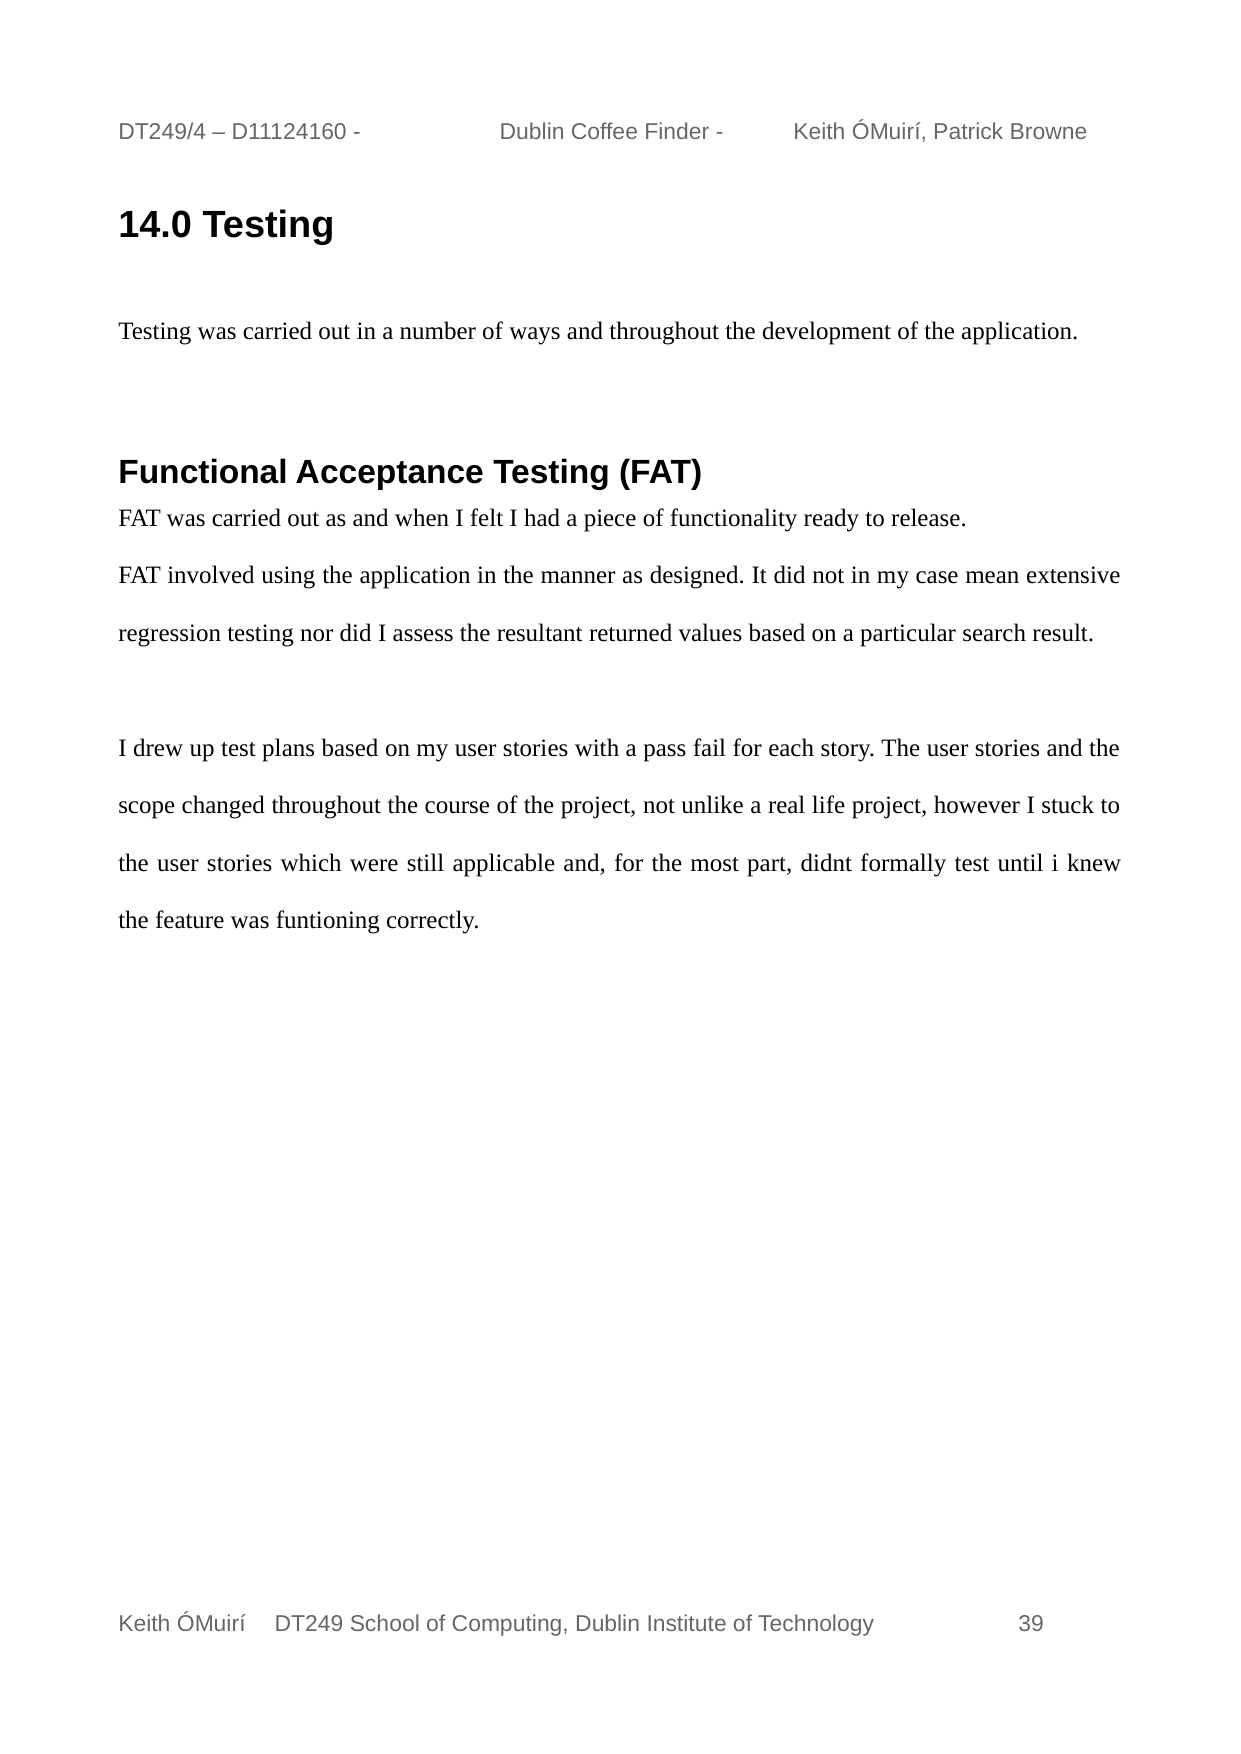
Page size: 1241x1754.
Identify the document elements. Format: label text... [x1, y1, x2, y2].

text I drew up test plans based on my user stories with a pass fail for each story. The user stories and the scope changed throughout the course of the project, not unlike a real life project, however I stuck to the user stories which were still applicable and, for the most part, didnt formally test until i knew the feature was funtioning correctly. [118, 733, 1122, 934]
text FAT was carried out as and when I felt I had a piece of functionality ready to release. [118, 503, 1122, 531]
subtitle Functional Acceptance Testing (FAT) [118, 452, 1122, 490]
text FAT involved using the application in the manner as designed. It did not in my case mean extensive regression testing nor did I assess the resultant returned values based on a particular search result. [118, 560, 1122, 646]
text Testing was carried out in a number of ways and throughout the development of the application. [118, 316, 1122, 344]
subtitle 14.0 Testing [118, 202, 1122, 246]
